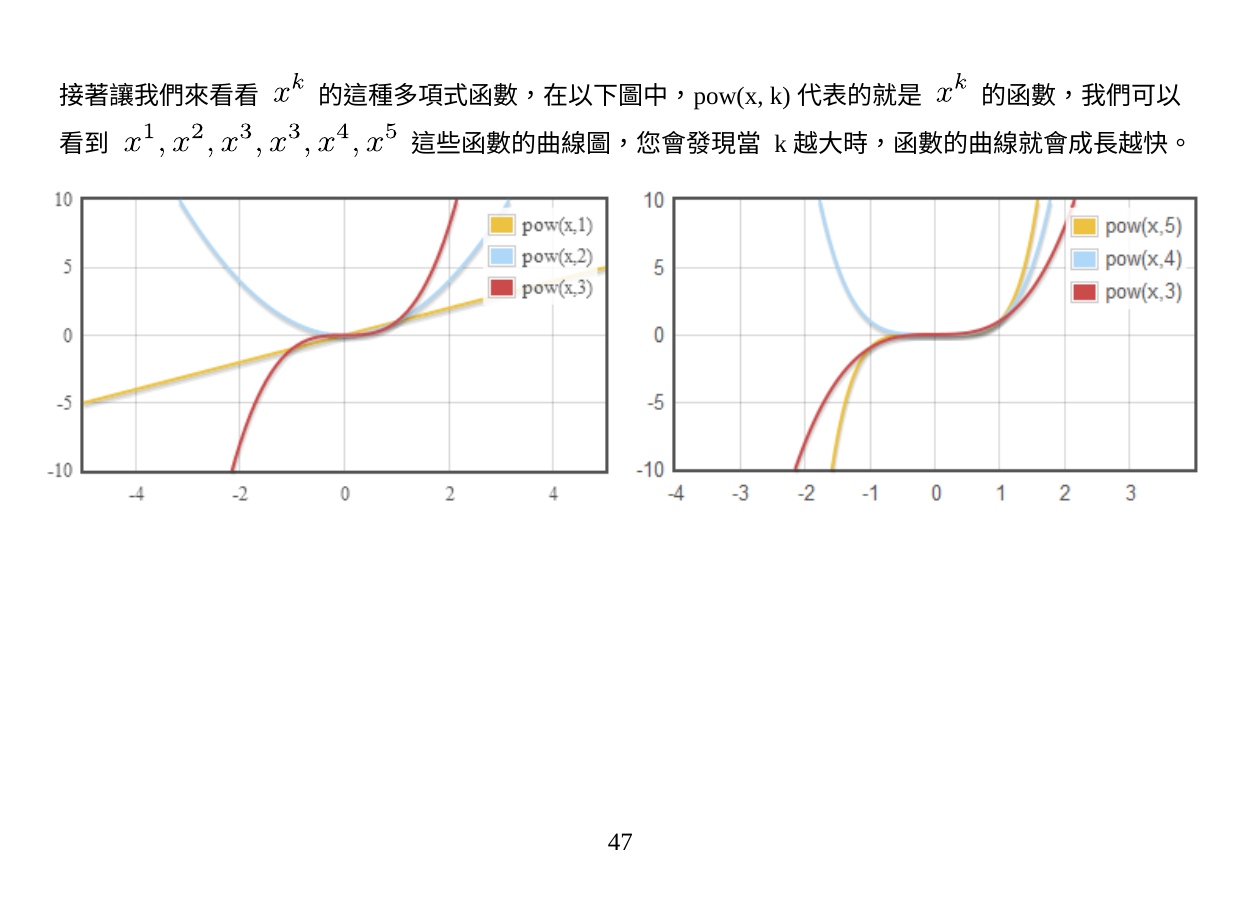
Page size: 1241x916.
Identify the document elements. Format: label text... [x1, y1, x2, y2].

text 接著讓我們來看看 的這種多項式函數，在以下圖中，pow(x, k) 代表的就是 的函數，我們可以看到 這些函數的曲線圖，您會發現當 k 越大時，函數的曲線就會成長越快。 [59, 71, 1181, 160]
picture [636, 186, 1204, 507]
picture [43, 186, 615, 507]
